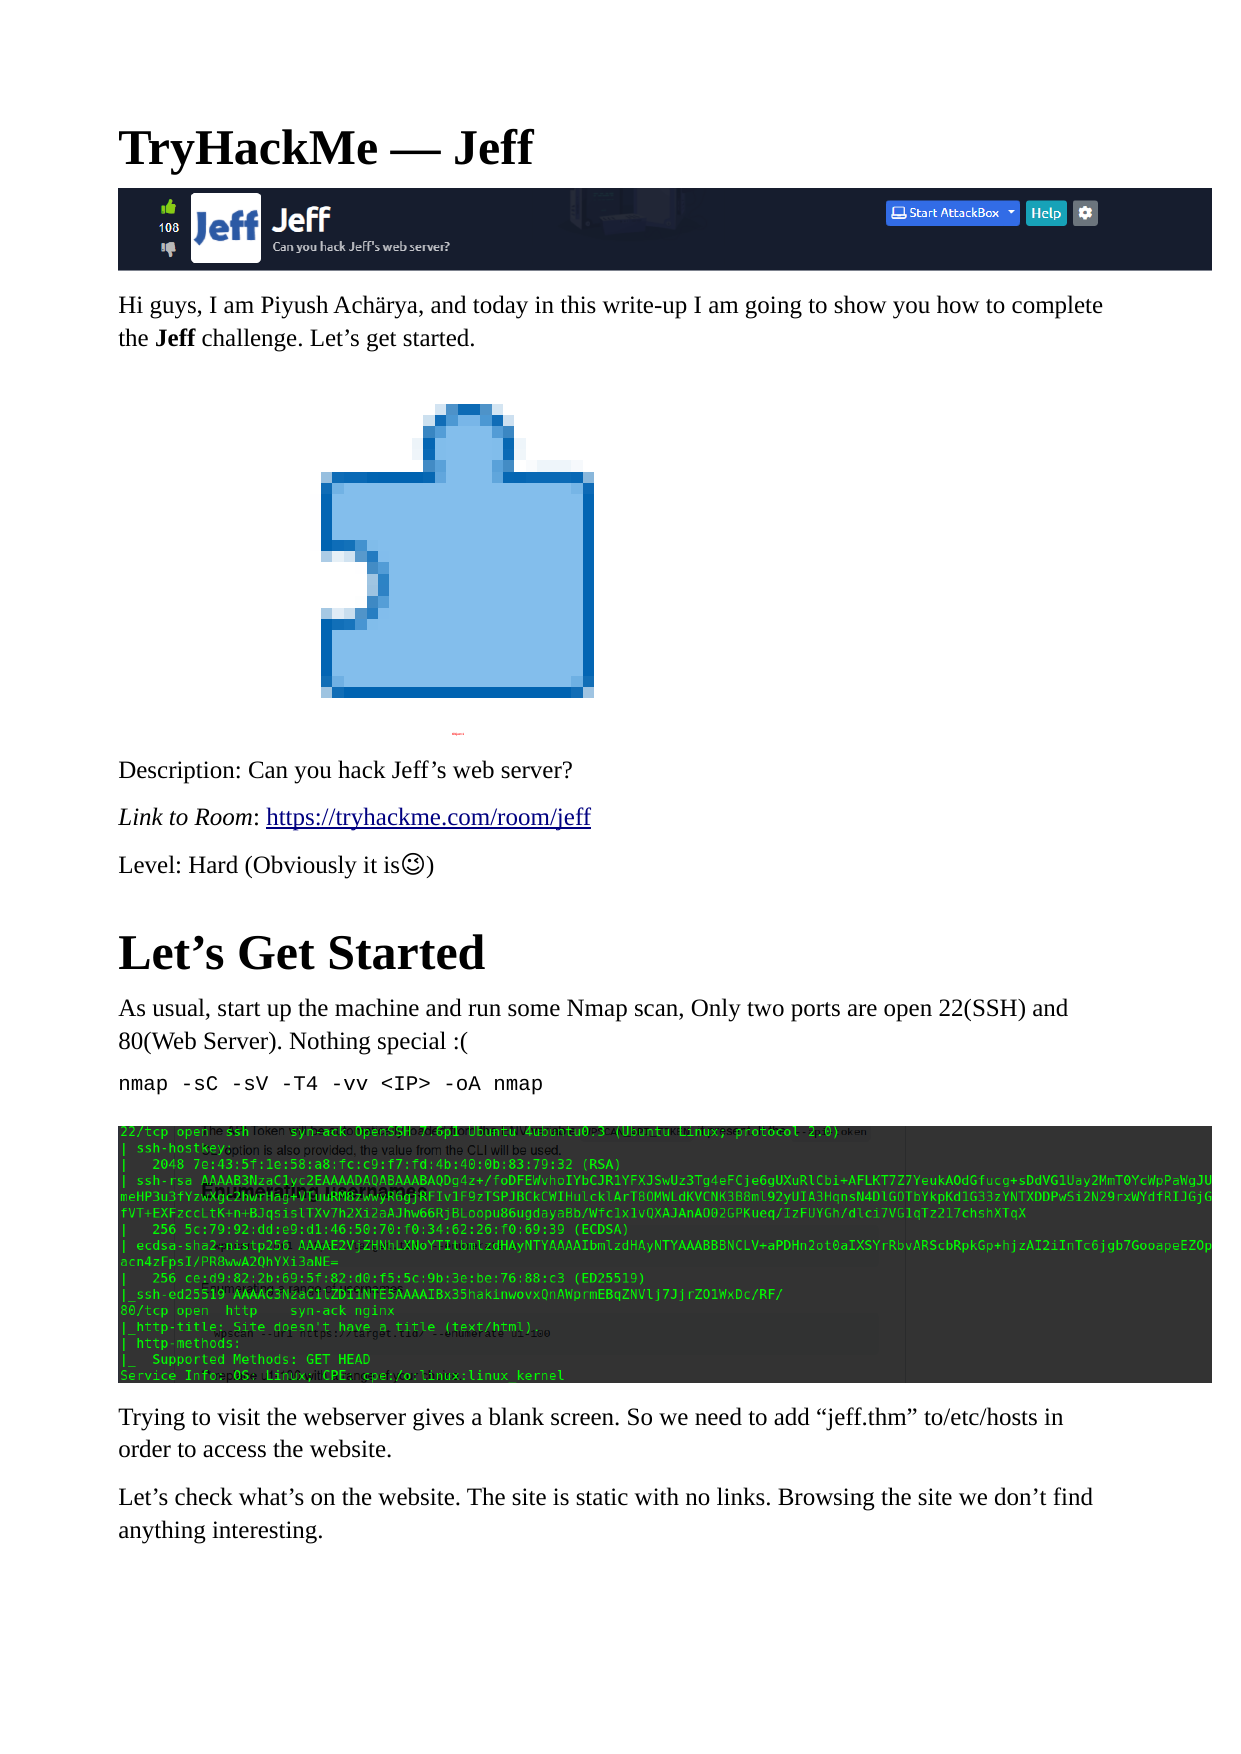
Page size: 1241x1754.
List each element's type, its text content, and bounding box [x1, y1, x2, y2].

picture [118, 1126, 1212, 1383]
text Let’s check what’s on the website. The site is static with no links. Browsing the site we don’t find anything interesting. [118, 1482, 1122, 1544]
text Hi guys, I am Piyush Achärya, and today in this write-up I am going to show you how to complete the Jeff challenge. Let’s get started. [118, 290, 1122, 352]
text Level: Hard (Obviously it is😉) [118, 850, 1122, 879]
subtitle TryHackMe — Jeff [118, 118, 1122, 176]
picture [118, 188, 1212, 271]
text As usual, start up the machine and run some Nmap scan, Only two ports are open 22(SSH) and 80(Web Server). Nothing special :( [118, 993, 1122, 1054]
text Description: Can you hack Jeff’s web server? [118, 755, 1122, 784]
text Trying to visit the webserver gives a blank screen. So we need to add “jeff.thm” to/etc/hosts in order to access the website. [118, 1402, 1122, 1463]
text nmap -sC -sV -T4 -vv <IP> -oA nmap [118, 1073, 1122, 1097]
subtitle Let’s Get Started [118, 923, 1122, 980]
text Link to Room: https://tryhackme.com/room/jeff [118, 802, 1122, 831]
